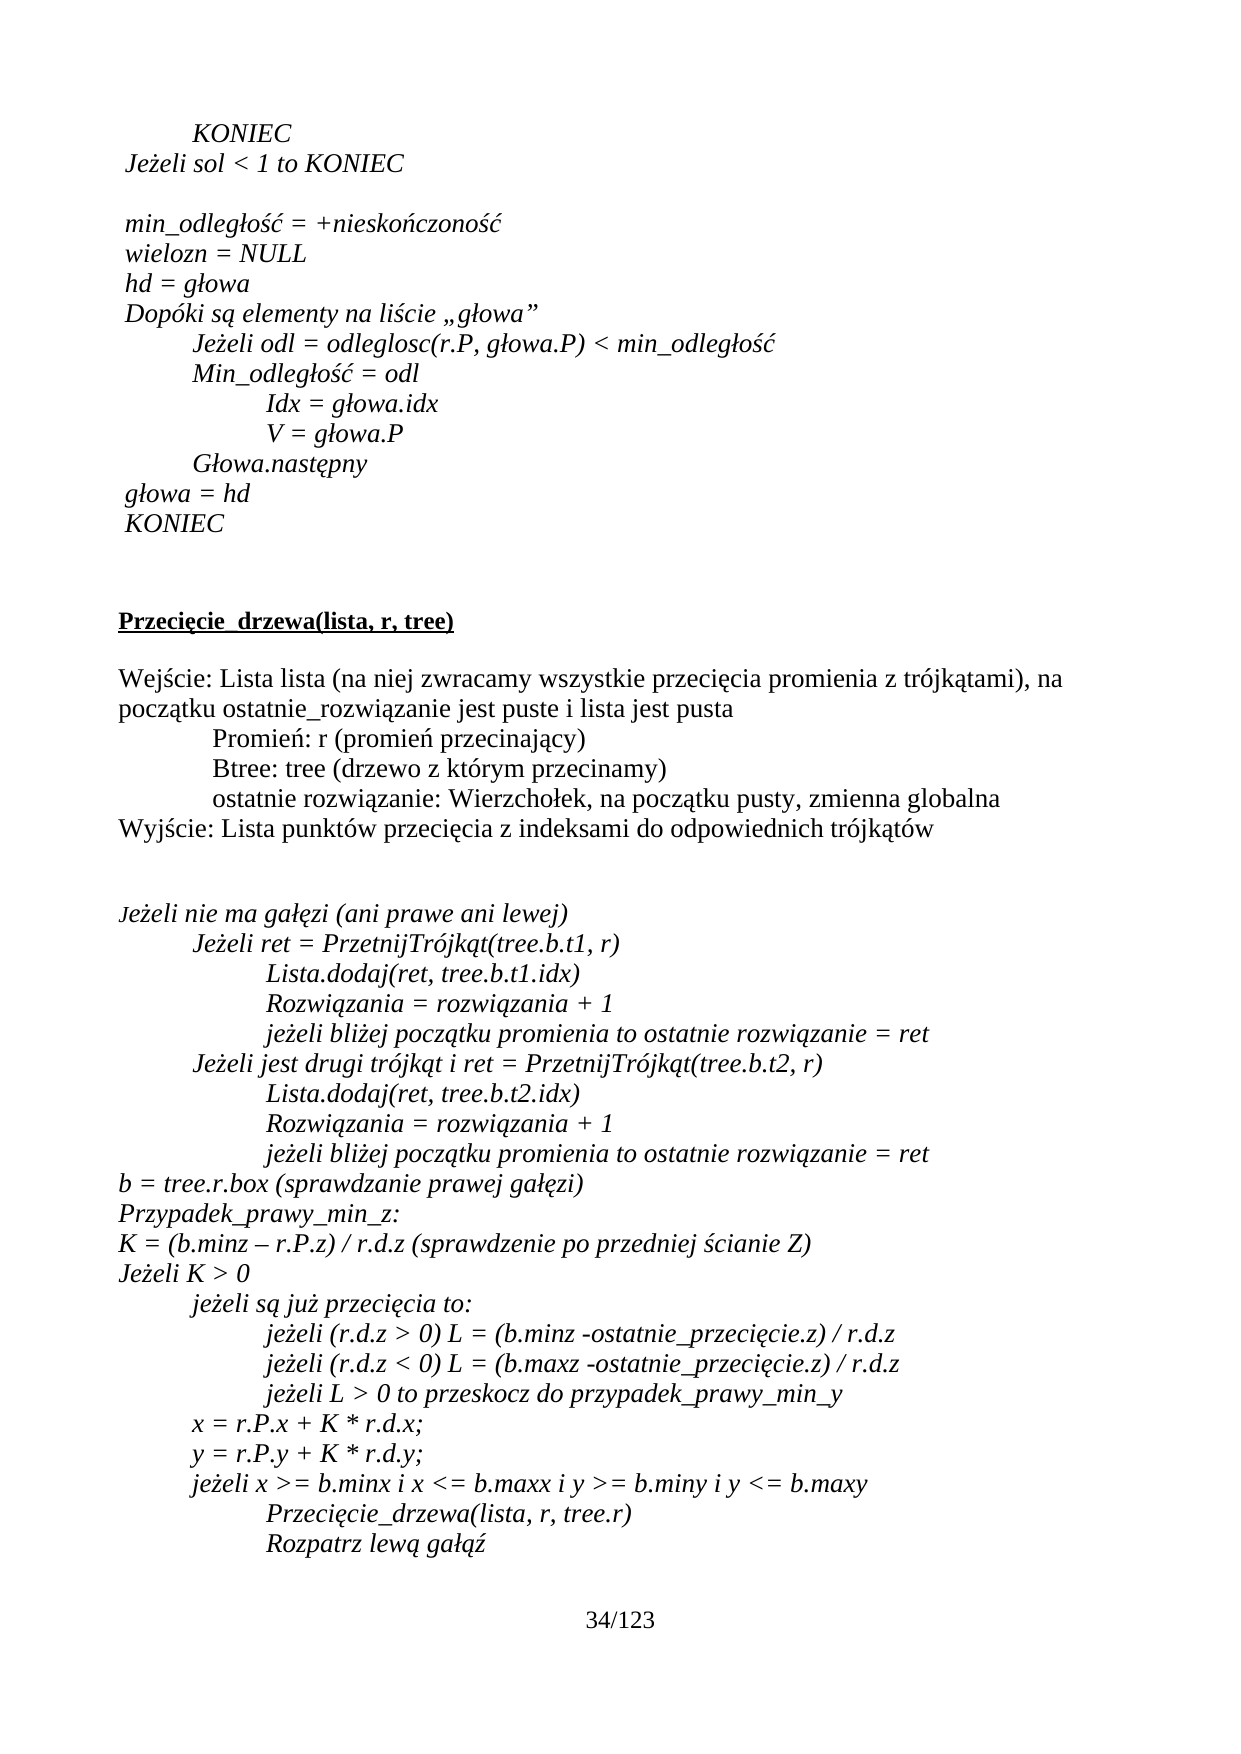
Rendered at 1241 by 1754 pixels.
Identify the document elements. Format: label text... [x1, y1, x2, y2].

text Lista.dodaj(ret, tree.b.t2.idx) [118, 1078, 1122, 1108]
text Przypadek_prawy_min_z: [118, 1198, 1122, 1228]
text Wejście: Lista lista (na niej zwracamy wszystkie przecięcia promienia z trójkątami), na początku ostatnie_rozwiązanie jest puste i lista jest pusta [118, 663, 1122, 723]
text jeżeli są już przecięcia to: [118, 1288, 1122, 1318]
text Idx = głowa.idx [118, 388, 1122, 418]
text hd = głowa [118, 268, 1122, 298]
text Rozpatrz lewą gałąź [118, 1528, 1122, 1558]
text Btree: tree (drzewo z którym przecinamy) [118, 753, 1122, 783]
text Rozwiązania = rozwiązania + 1 [118, 1108, 1122, 1138]
text Jeżeli jest drugi trójkąt i ret = PrzetnijTrójkąt(tree.b.t2, r) [118, 1048, 1122, 1078]
text Jeżeli K > 0 [118, 1258, 1122, 1288]
text Jeżeli sol < 1 to KONIEC [118, 148, 1122, 178]
text jeżeli x >= b.minx i x <= b.maxx i y >= b.miny i y <= b.maxy [118, 1468, 1122, 1498]
text jeżeli bliżej początku promienia to ostatnie rozwiązanie = ret [118, 1138, 1122, 1168]
text Przecięcie_drzewa(lista, r, tree.r) [118, 1498, 1122, 1528]
text jeżeli (r.d.z > 0) L = (b.minz -ostatnie_przecięcie.z) / r.d.z [118, 1318, 1122, 1348]
text Wyjście: Lista punktów przecięcia z indeksami do odpowiednich trójkątów [118, 813, 1122, 843]
text y = r.P.y + K * r.d.y; [118, 1438, 1122, 1468]
text min_odległość = +nieskończoność [118, 208, 1122, 238]
text V = głowa.P [118, 418, 1122, 448]
text jeżeli bliżej początku promienia to ostatnie rozwiązanie = ret [118, 1018, 1122, 1048]
text jeżeli (r.d.z < 0) L = (b.maxz -ostatnie_przecięcie.z) / r.d.z [118, 1348, 1122, 1378]
text Rozwiązania = rozwiązania + 1 [118, 988, 1122, 1018]
text Jeżeli odl = odleglosc(r.P, głowa.P) < min_odległość [118, 328, 1122, 358]
text Lista.dodaj(ret, tree.b.t1.idx) [118, 958, 1122, 988]
text x = r.P.x + K * r.d.x; [118, 1408, 1122, 1438]
text Głowa.następny [118, 448, 1122, 478]
text Promień: r (promień przecinający) [118, 723, 1122, 753]
text b = tree.r.box (sprawdzanie prawej gałęzi) [118, 1168, 1122, 1198]
text Jeżeli ret = PrzetnijTrójkąt(tree.b.t1, r) [118, 928, 1122, 958]
text K = (b.minz – r.P.z) / r.d.z (sprawdzenie po przedniej ścianie Z) [118, 1228, 1122, 1258]
text Dopóki są elementy na liście „głowa” [118, 298, 1122, 328]
text jeżeli L > 0 to przeskocz do przypadek_prawy_min_y [118, 1378, 1122, 1408]
text KONIEC [118, 508, 1122, 538]
text KONIEC [118, 118, 1122, 148]
text wielozn = NULL [118, 238, 1122, 268]
text ostatnie rozwiązanie: Wierzchołek, na początku pusty, zmienna globalna [118, 783, 1122, 813]
text głowa = hd [118, 478, 1122, 508]
text Min_odległość = odl [118, 358, 1122, 388]
text Przecięcie_drzewa(lista, r, tree) [118, 607, 1122, 635]
text Jeżeli nie ma gałęzi (ani prawe ani lewej) [118, 898, 1122, 928]
